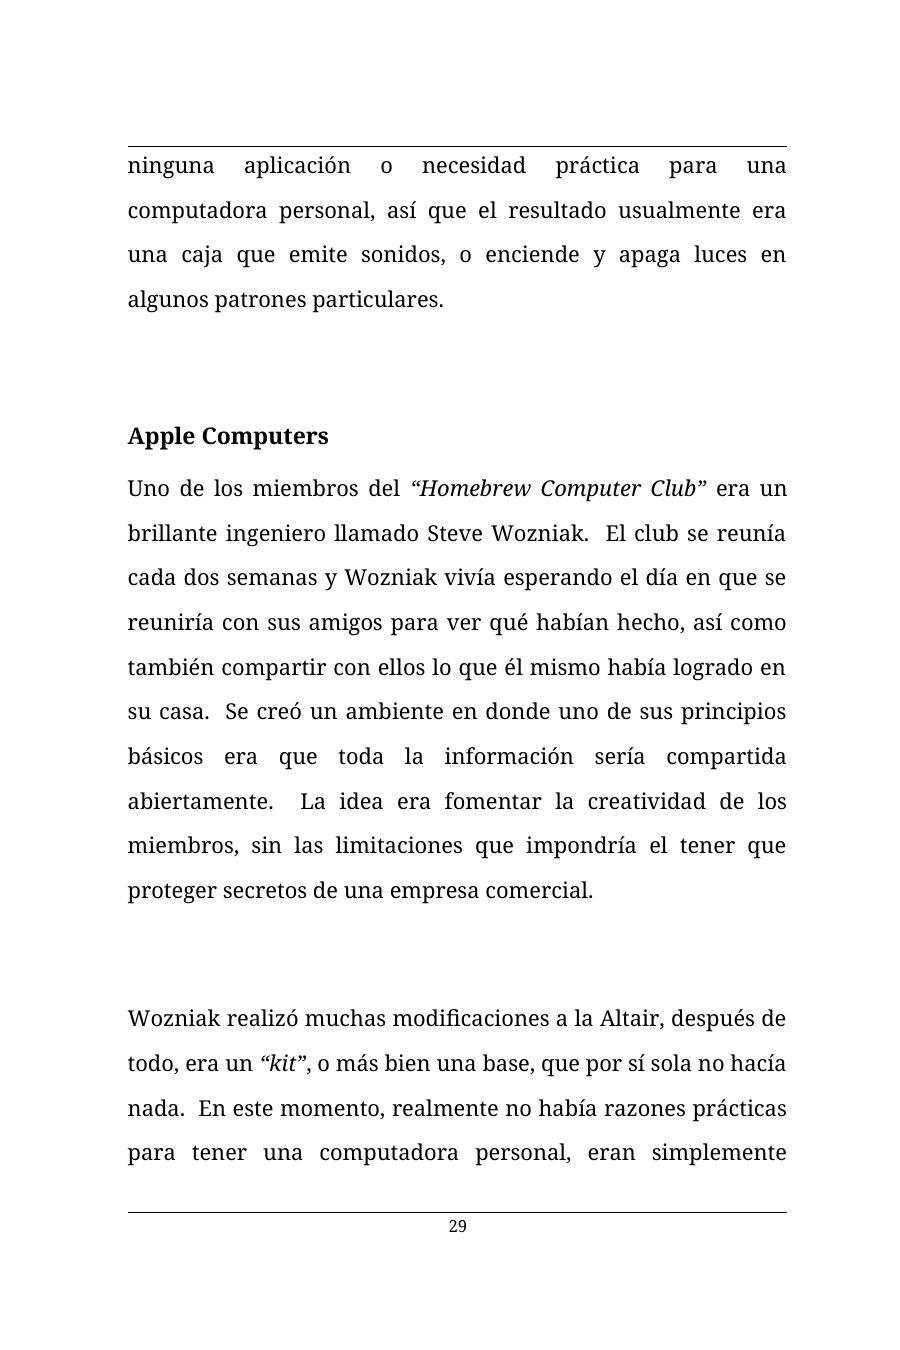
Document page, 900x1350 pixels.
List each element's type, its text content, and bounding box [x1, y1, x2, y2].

text ninguna aplicación o necesidad práctica para una computadora personal, así que el resultado usualmente era una caja que emite sonidos, o enciende y apaga luces en algunos patrones particulares. [127, 150, 787, 314]
subtitle Apple Computers [127, 420, 787, 451]
text Wozniak realizó muchas modificaciones a la Altair, después de todo, era un “kit”, o más bien una base, que por sí sola no hacía nada. En este momento, realmente no había razones prácticas para tener una computadora personal, eran simplemente [127, 1003, 787, 1167]
text Uno de los miembros del “Homebrew Computer Club” era un brillante ingeniero llamado Steve Wozniak. El club se reunía cada dos semanas y Wozniak vivía esperando el día en que se reuniría con sus amigos para ver qué habían hecho, así como también compartir con ellos lo que él mismo había logrado en su casa. Se creó un ambiente en donde uno de sus principios básicos era que toda la información sería compartida abiertamente. La idea era fomentar la creatividad de los miembros, sin las limitaciones que impondría el tener que proteger secretos de una empresa comercial. [127, 473, 787, 905]
